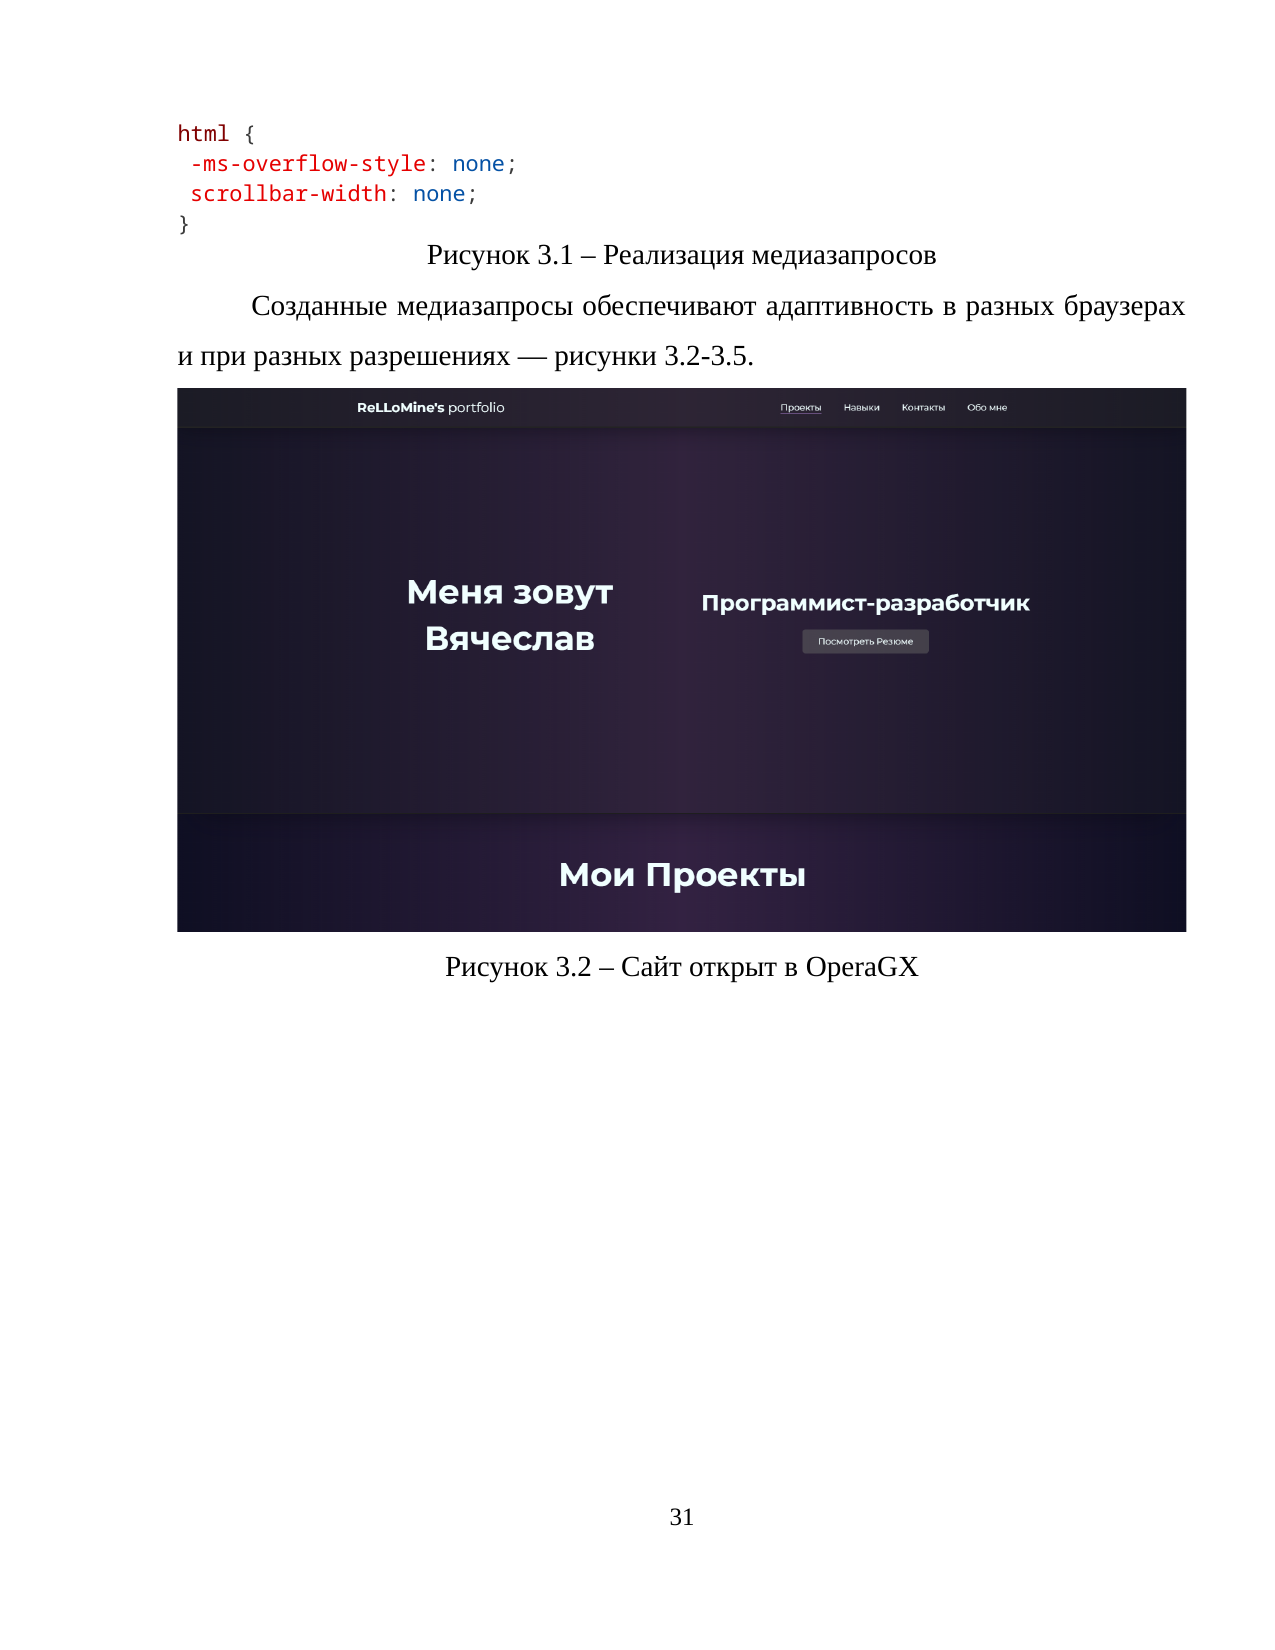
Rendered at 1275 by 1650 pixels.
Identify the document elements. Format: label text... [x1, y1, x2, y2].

text html { [177, 118, 1186, 148]
text -ms-overflow-style: none; [177, 148, 1186, 178]
text Созданные медиазапросы обеспечивают адаптивность в разных браузерах и при разных разрешениях — рисунки 3.2-3.5. [177, 288, 1186, 371]
text } [177, 207, 1186, 237]
text Рисунок 3.1 – Реализация медиазапросов [177, 237, 1186, 271]
text Рисунок 3.2 – Сайт открыт в OperaGX [177, 949, 1186, 982]
picture [177, 388, 1187, 932]
text scrollbar-width: none; [177, 178, 1186, 207]
